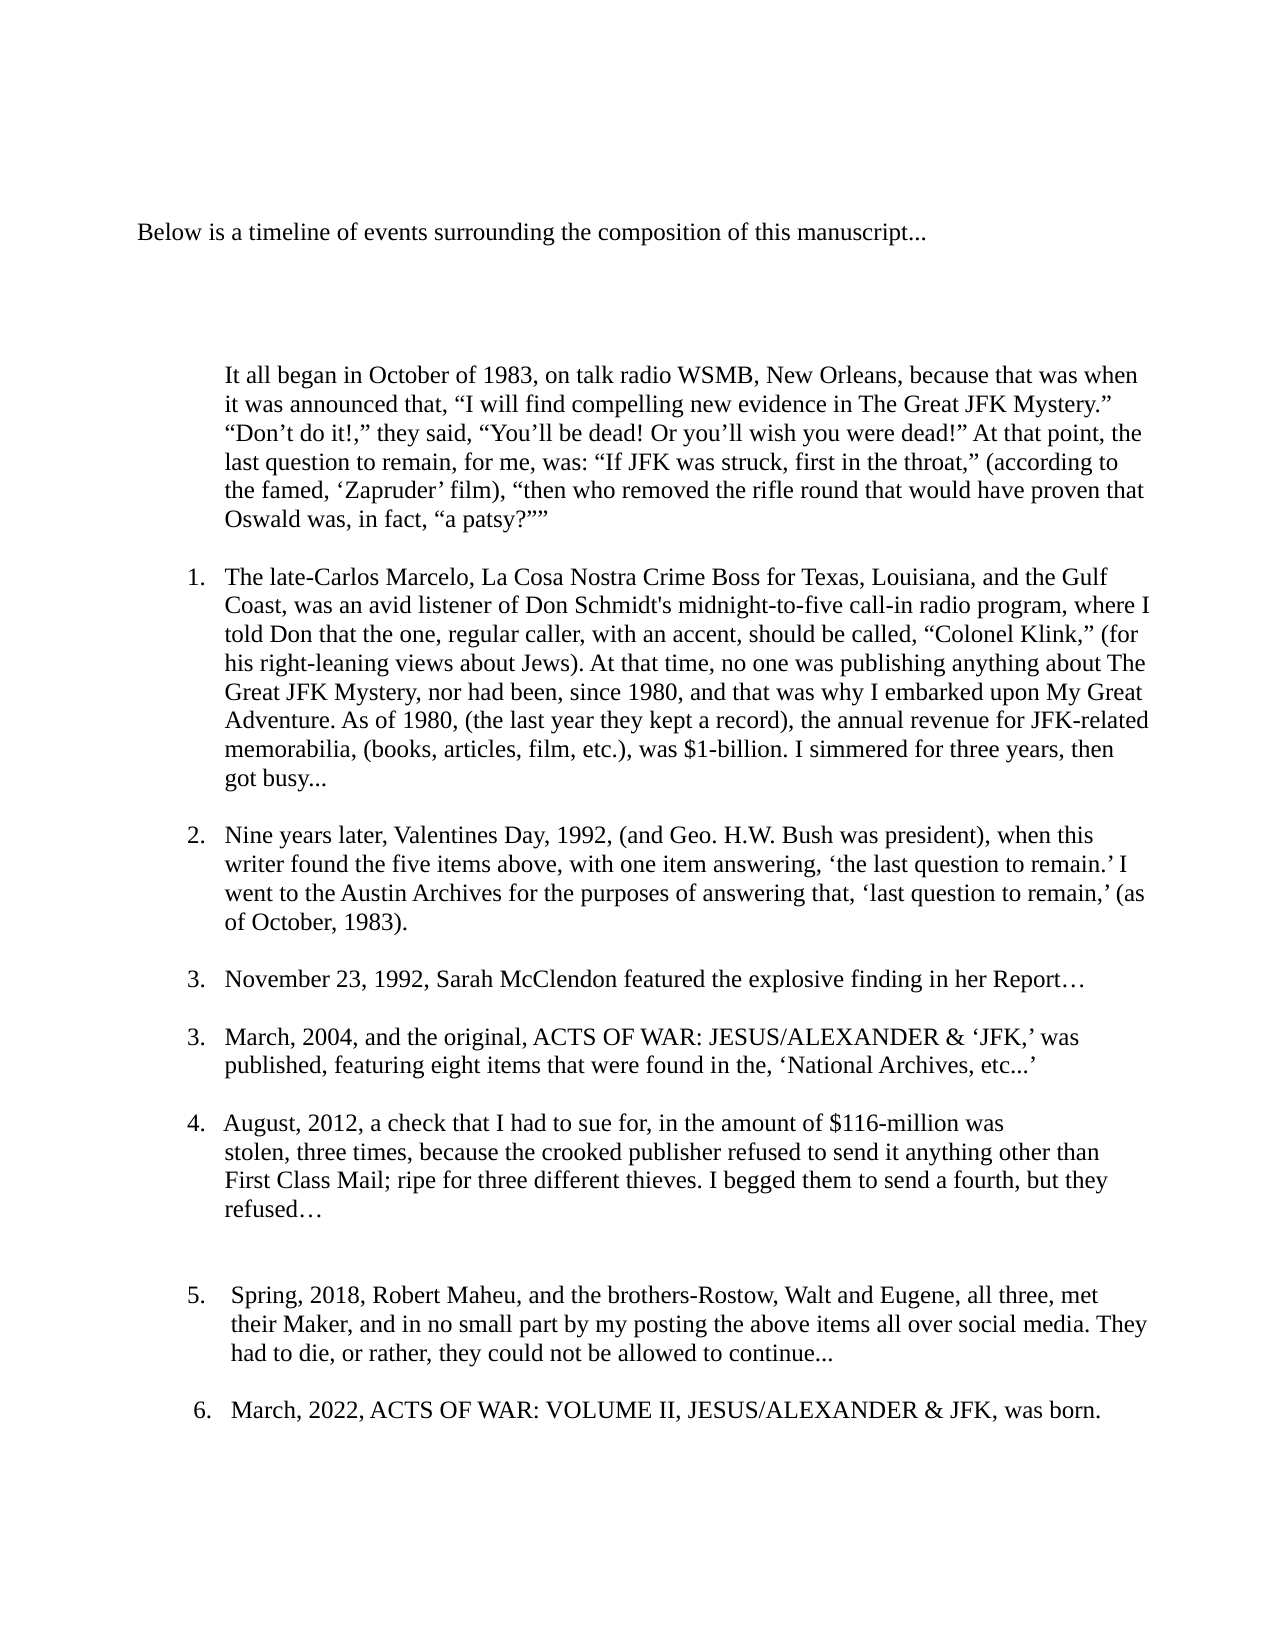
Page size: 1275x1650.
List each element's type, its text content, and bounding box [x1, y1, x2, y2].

text 4. August, 2012, a check that I had to sue for, in the amount of $116-million was [118, 1108, 1152, 1137]
text their Maker, and in no small part by my posting the above items all over social media. They [118, 1309, 1152, 1338]
list Nine years later, Valentines Day, 1992, (and Geo. H.W. Bush was president), when this writer found the five items above, with one item answering, ‘the last question to remain.’ I went to the Austin Archives for the purposes of answering that, ‘last question to remain,’ (as of October, 1983). [187, 820, 1152, 935]
text Below is a timeline of events surrounding the composition of this manuscript... [118, 217, 1152, 245]
list The late-Carlos Marcelo, La Cosa Nostra Crime Boss for Texas, Louisiana, and the Gulf Coast, was an avid listener of Don Schmidt's midnight-to-five call-in radio program, where I told Don that the one, regular caller, with an accent, should be called, “Colonel Klink,” (for his right-leaning views about Jews). At that time, no one was publishing anything about The Great JFK Mystery, nor had been, since 1980, and that was why I embarked upon My Great Adventure. As of 1980, (the last year they kept a record), the annual revenue for JFK-related memorabilia, (books, articles, film, etc.), was $1-billion. I simmered for three years, then got busy... [187, 562, 1152, 792]
text stolen, three times, because the crooked publisher refused to send it anything other than [118, 1137, 1152, 1165]
text 6. March, 2022, ACTS OF WAR: VOLUME II, JESUS/ALEXANDER & JFK, was born. [118, 1395, 1152, 1424]
list November 23, 1992, Sarah McClendon featured the explosive finding in her Report… [187, 964, 1152, 993]
text published, featuring eight items that were found in the, ‘National Archives, etc...’ [118, 1050, 1152, 1079]
text First Class Mail; ripe for three different thieves. I begged them to send a fourth, but they [118, 1165, 1152, 1194]
text refused… [118, 1194, 1152, 1223]
text 5. Spring, 2018, Robert Maheu, and the brothers-Rostow, Walt and Eugene, all three, met [118, 1280, 1152, 1309]
text had to die, or rather, they could not be allowed to continue... [118, 1338, 1152, 1367]
text 3. March, 2004, and the original, ACTS OF WAR: JESUS/ALEXANDER & ‘JFK,’ was [118, 1022, 1152, 1050]
list It all began in October of 1983, on talk radio WSMB, New Orleans, because that was when it was announced that, “I will find compelling new evidence in The Great JFK Mystery.” “Don’t do it!,” they said, “You’ll be dead! Or you’ll wish you were dead!” At that point, the last question to remain, for me, was: “If JFK was struck, first in the throat,” (according to the famed, ‘Zapruder’ film), “then who removed the rifle round that would have proven that Oswald was, in fact, “a patsy?”” [187, 360, 1152, 533]
